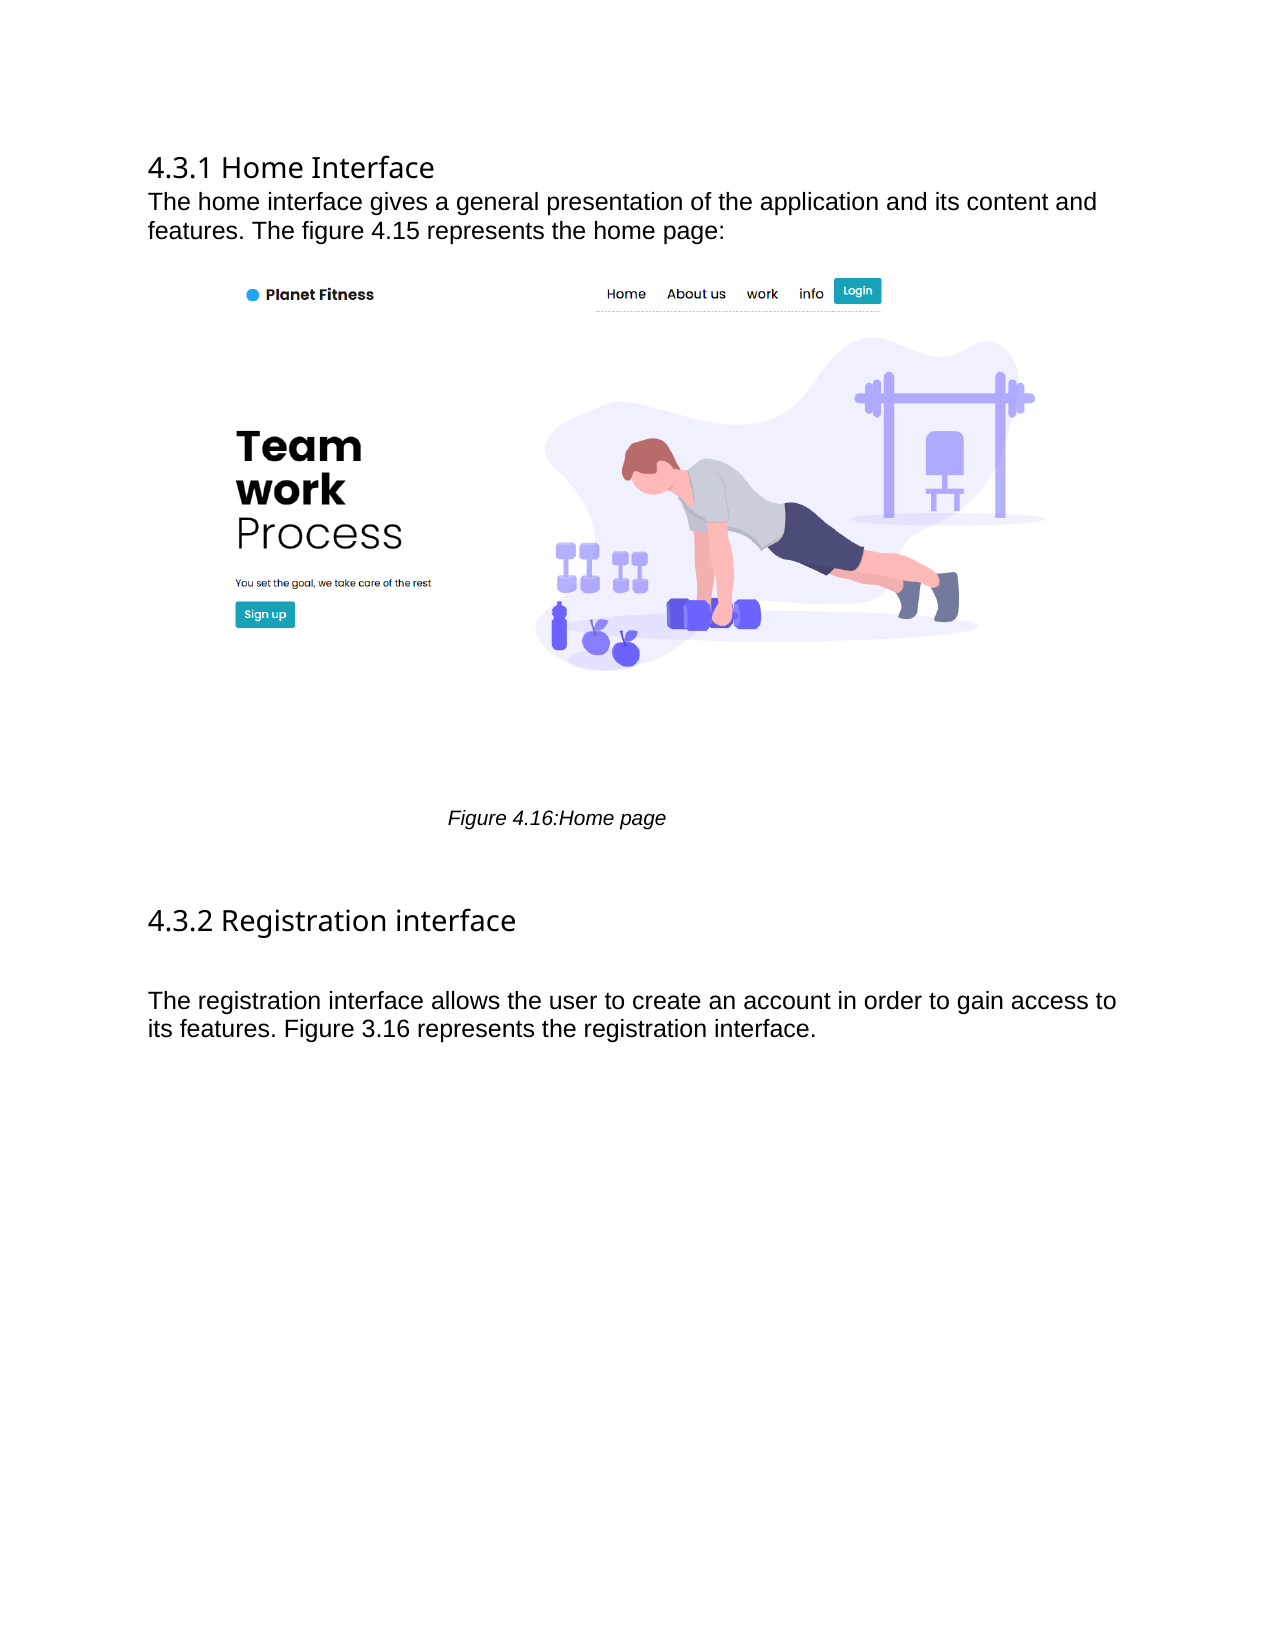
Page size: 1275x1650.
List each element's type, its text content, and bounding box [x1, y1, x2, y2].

text The registration interface allows the user to create an account in order to gain access to its features. Figure 3.16 represents the registration interface. [148, 986, 1127, 1043]
text The home interface gives a general presentation of the application and its content and features. The figure 4.15 represents the home page: [148, 187, 1127, 245]
text Figure ‎4.16:Home page [373, 806, 1127, 830]
subtitle 4.3.1 Home Interface [148, 148, 1127, 187]
subtitle 4.3.2 Registration interface [148, 901, 1127, 940]
